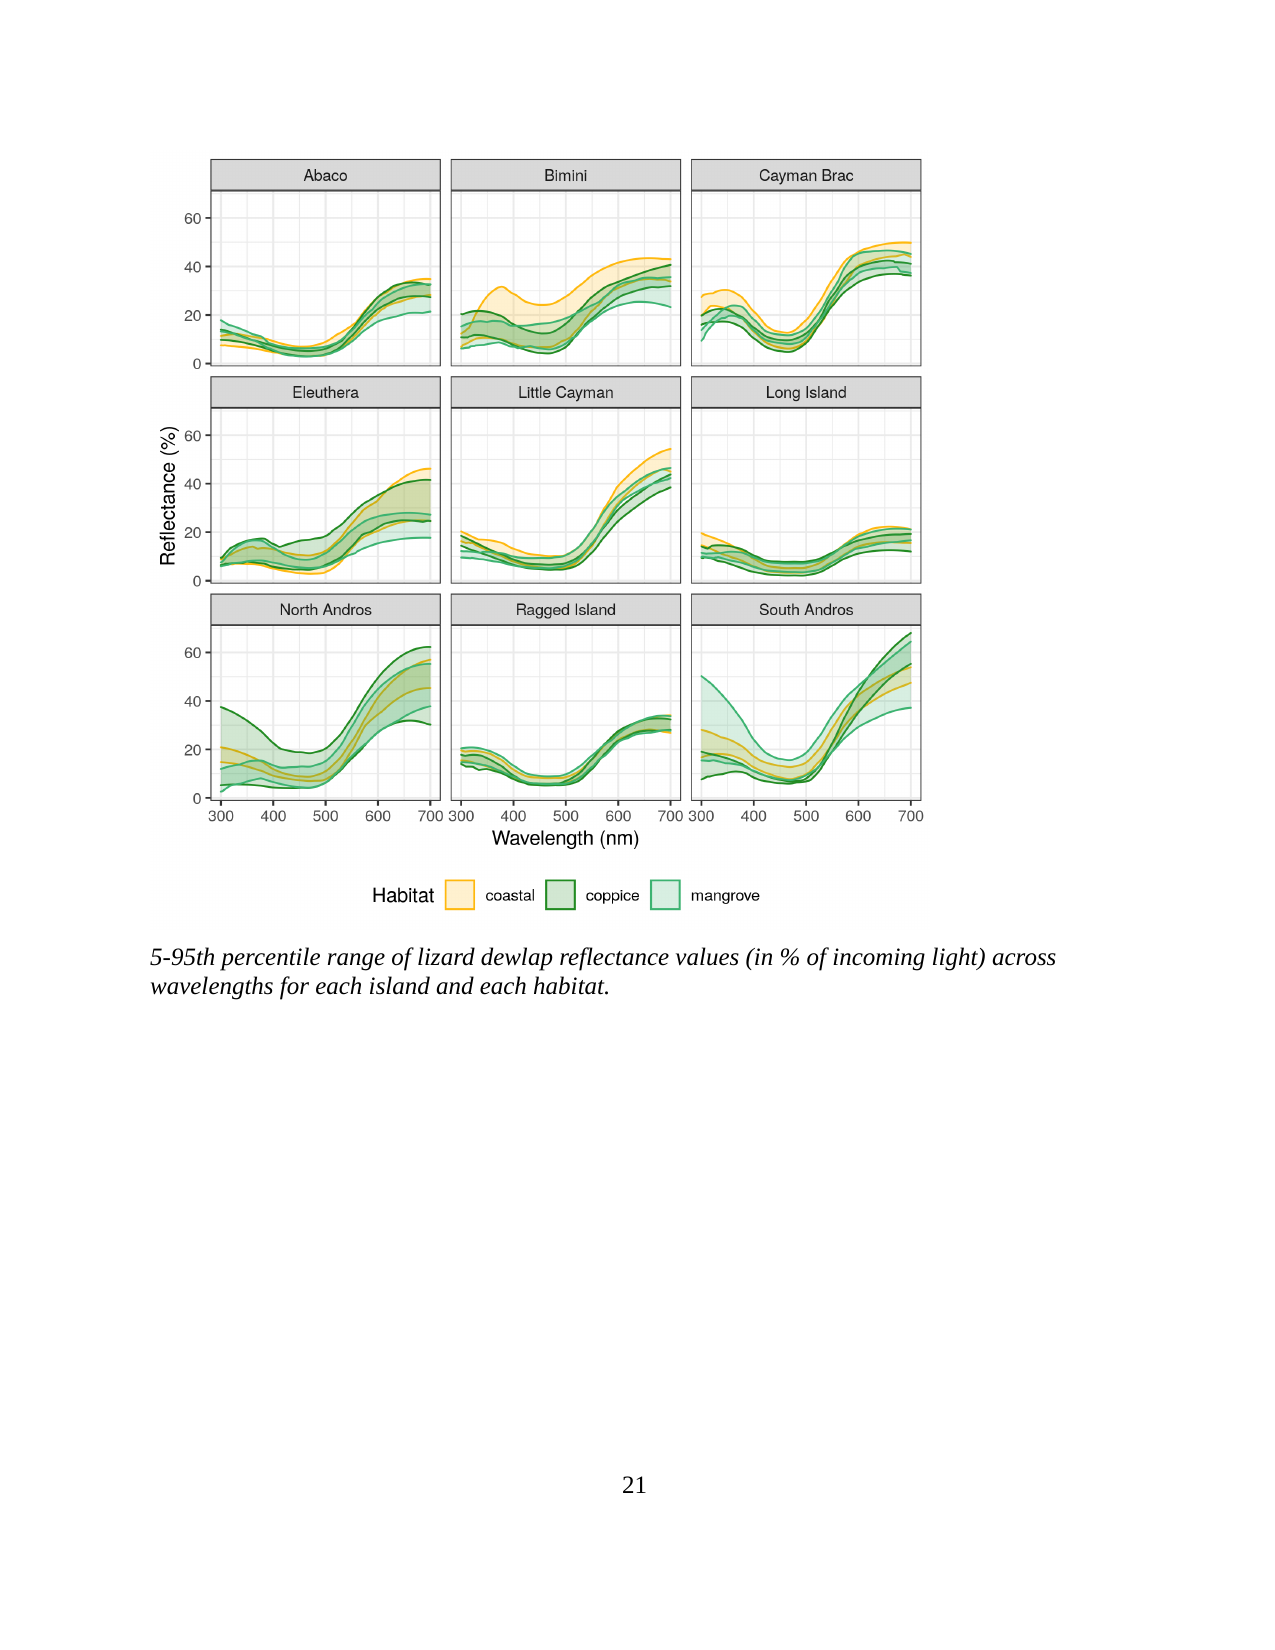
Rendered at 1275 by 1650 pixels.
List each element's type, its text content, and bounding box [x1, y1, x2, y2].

picture [150, 150, 930, 930]
text 5-95th percentile range of lizard dewlap reflectance values (in % of incoming light) across wavelengths for each island and each habitat. [150, 942, 1125, 1000]
